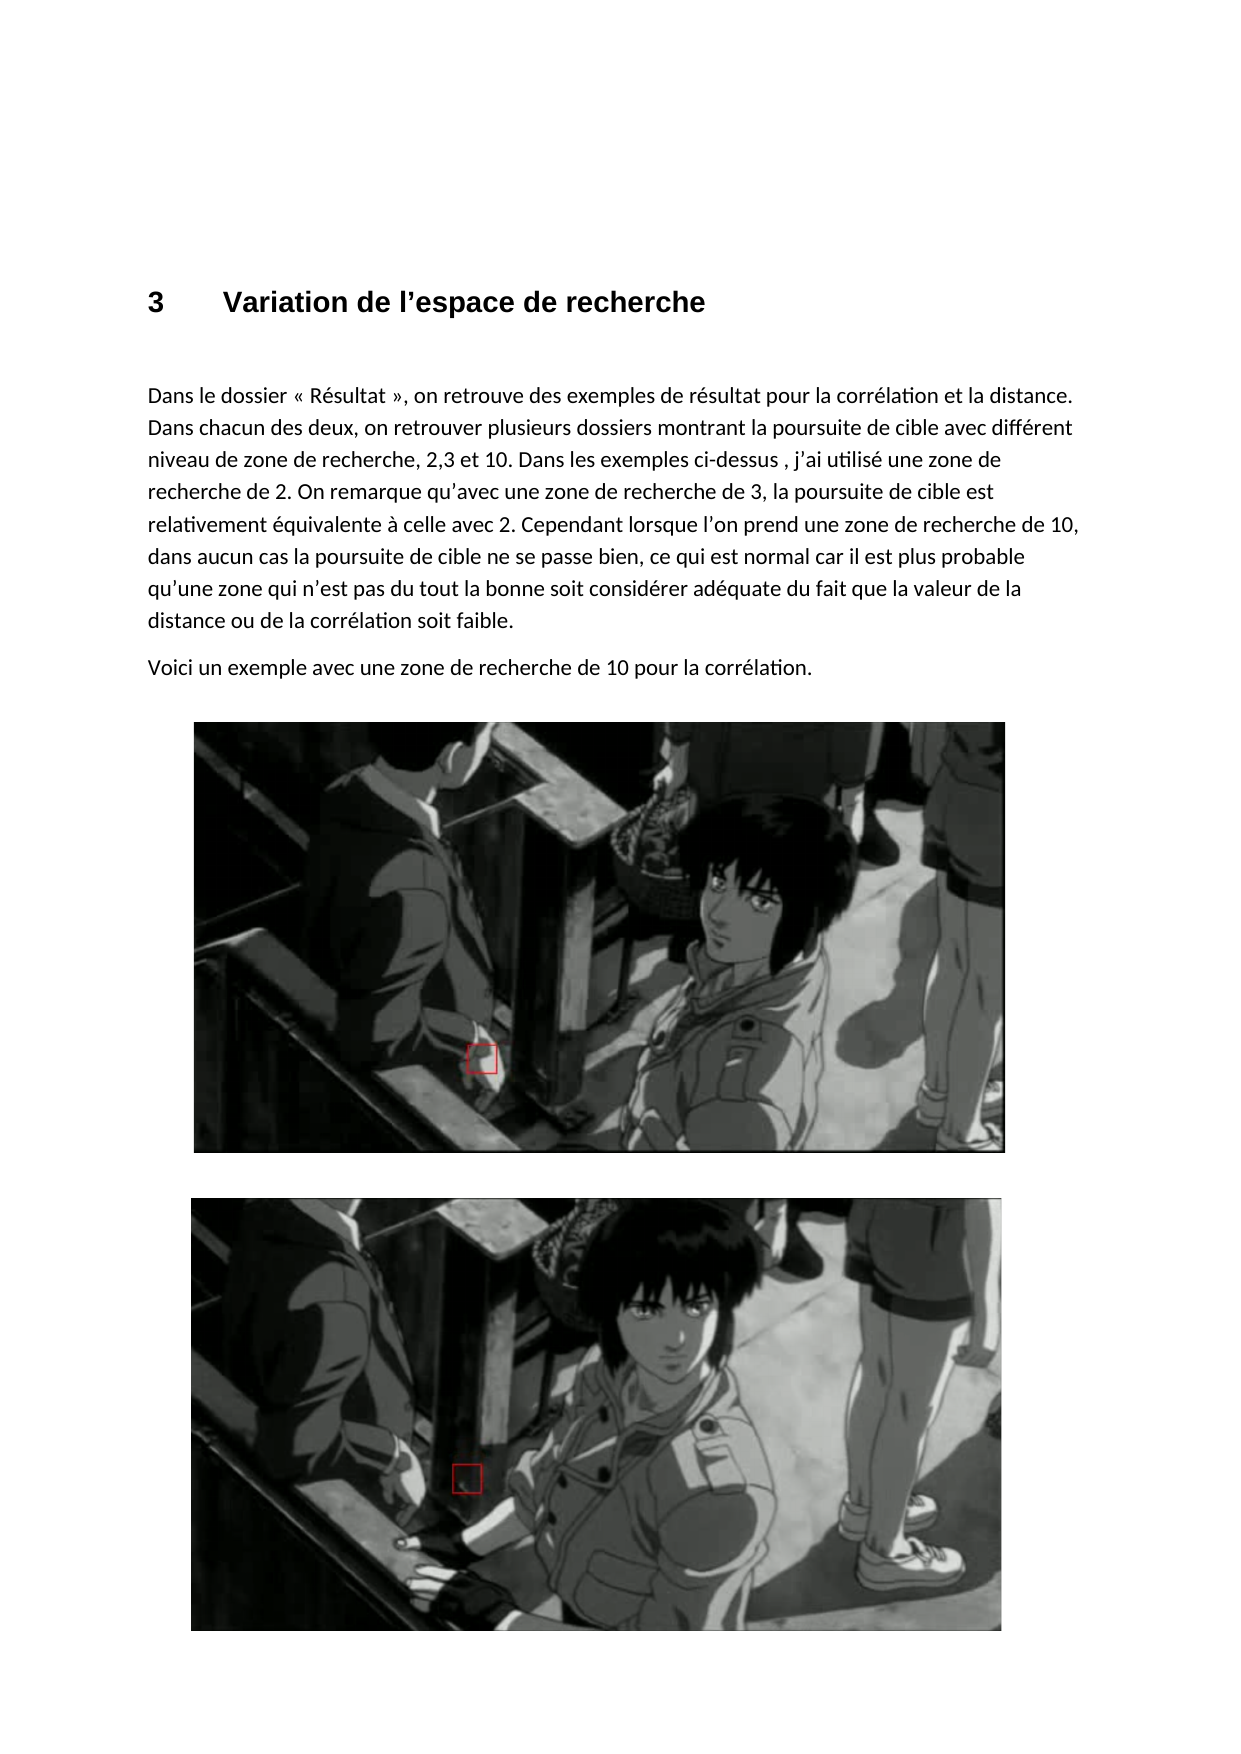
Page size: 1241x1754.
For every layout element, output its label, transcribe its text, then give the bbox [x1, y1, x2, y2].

picture [191, 1198, 1002, 1631]
text Voici un exemple avec une zone de recherche de 10 pour la corrélation. [148, 653, 1093, 681]
text Dans le dossier « Résultat », on retrouve des exemples de résultat pour la corrélation et la distance. Dans chacun des deux, on retrouver plusieurs dossiers montrant la poursuite de cible avec différent niveau de zone de recherche, 2,3 et 10. Dans les exemples ci-dessus , j’ai utilisé une zone de recherche de 2. On remarque qu’avec une zone de recherche de 3, la poursuite de cible est relativement équivalente à celle avec 2. Cependant lorsque l’on prend une zone de recherche de 10, dans aucun cas la poursuite de cible ne se passe bien, ce qui est normal car il est plus probable qu’une zone qui n’est pas du tout la bonne soit considérer adéquate du fait que la valeur de la distance ou de la corrélation soit faible. [148, 381, 1093, 634]
picture [193, 722, 1006, 1153]
subtitle Variation de l’espace de recherche [148, 285, 1093, 319]
